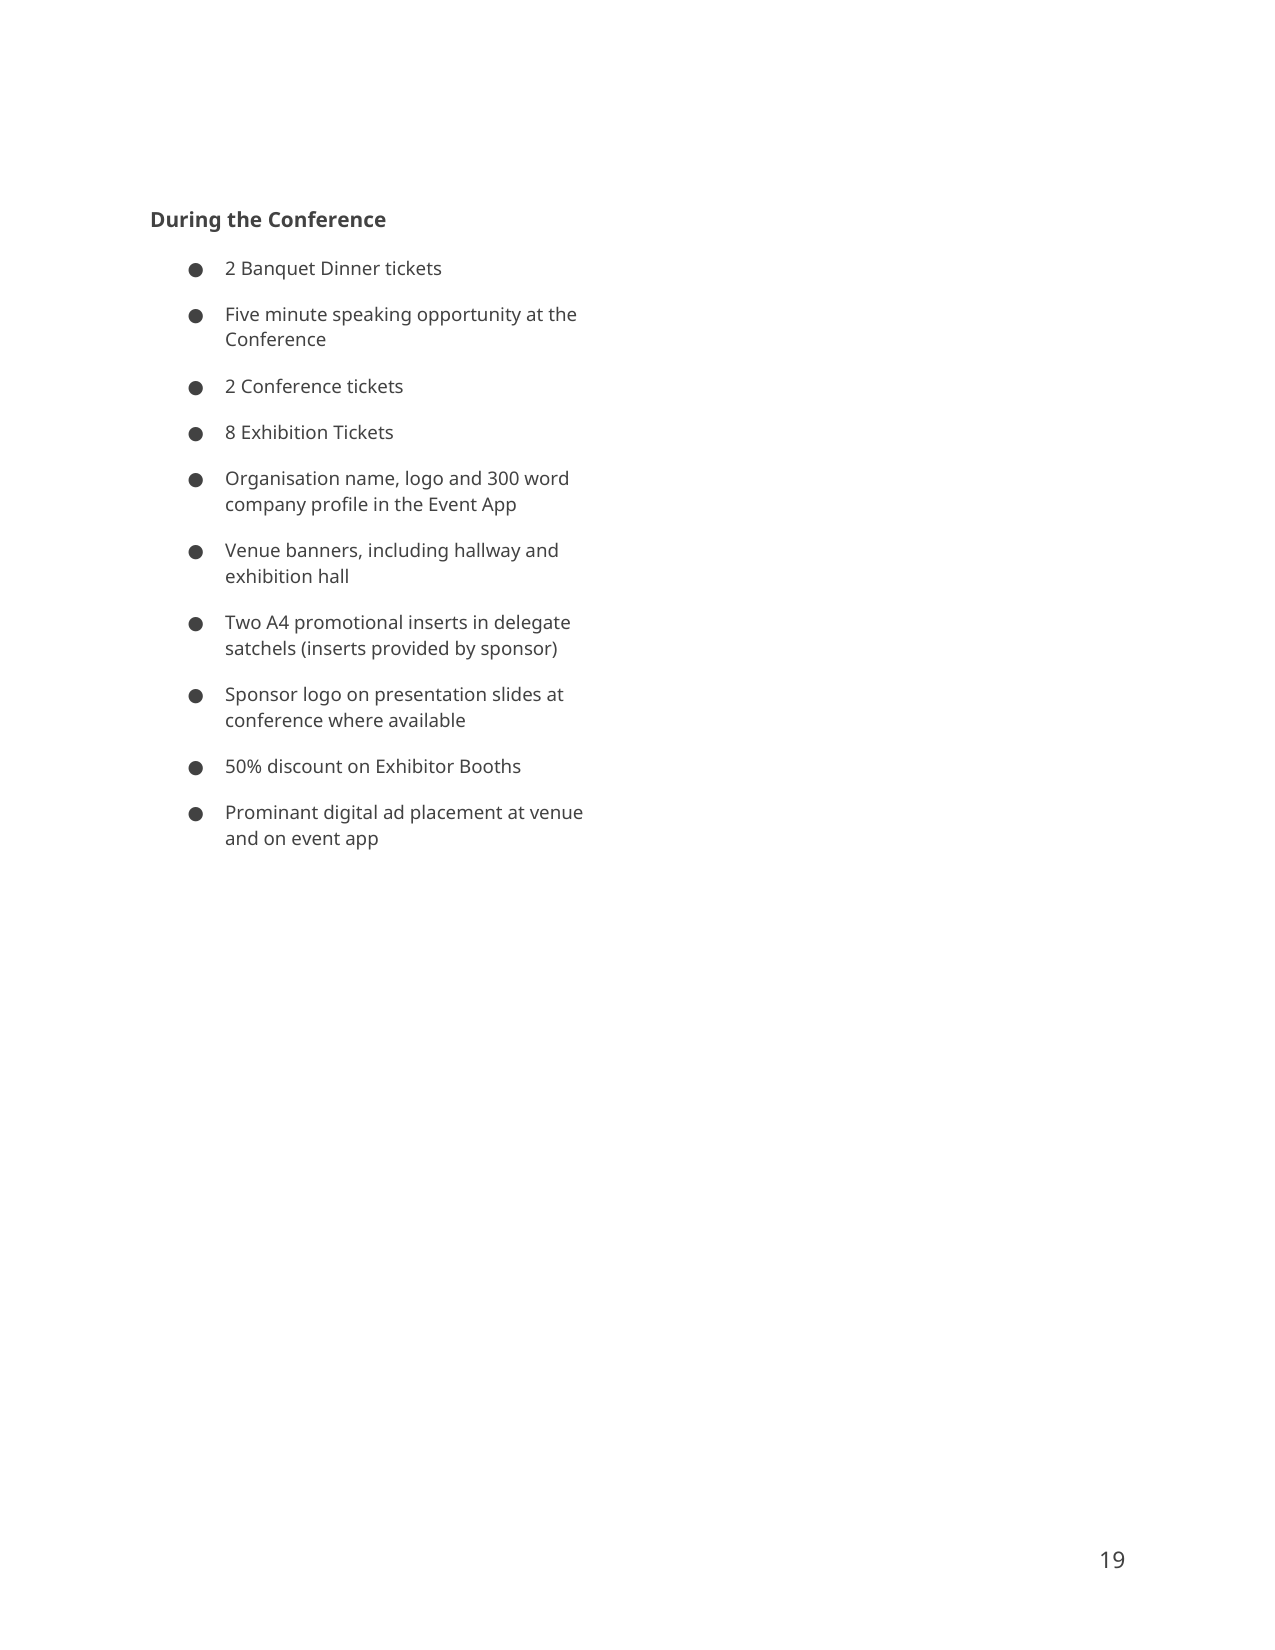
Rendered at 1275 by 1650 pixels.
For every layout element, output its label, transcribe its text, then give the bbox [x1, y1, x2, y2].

list 8 Exhibition Tickets [187, 419, 600, 445]
list Two A4 promotional inserts in delegate satchels (inserts provided by sponsor) [187, 609, 600, 661]
list 50% discount on Exhibitor Booths [187, 753, 600, 779]
text During the Conference [150, 206, 1125, 234]
list Prominant digital ad placement at venue and on event app [187, 799, 600, 851]
list 2 Conference tickets [187, 373, 600, 398]
list Venue banners, including hallway and exhibition hall [187, 538, 600, 589]
list 2 Banquet Dinner tickets [187, 255, 600, 280]
list Organisation name, logo and 300 word company profile in the Event App [187, 466, 600, 517]
list Five minute speaking opportunity at the Conference [187, 301, 600, 352]
list Sponsor logo on presentation slides at conference where available [187, 681, 600, 732]
